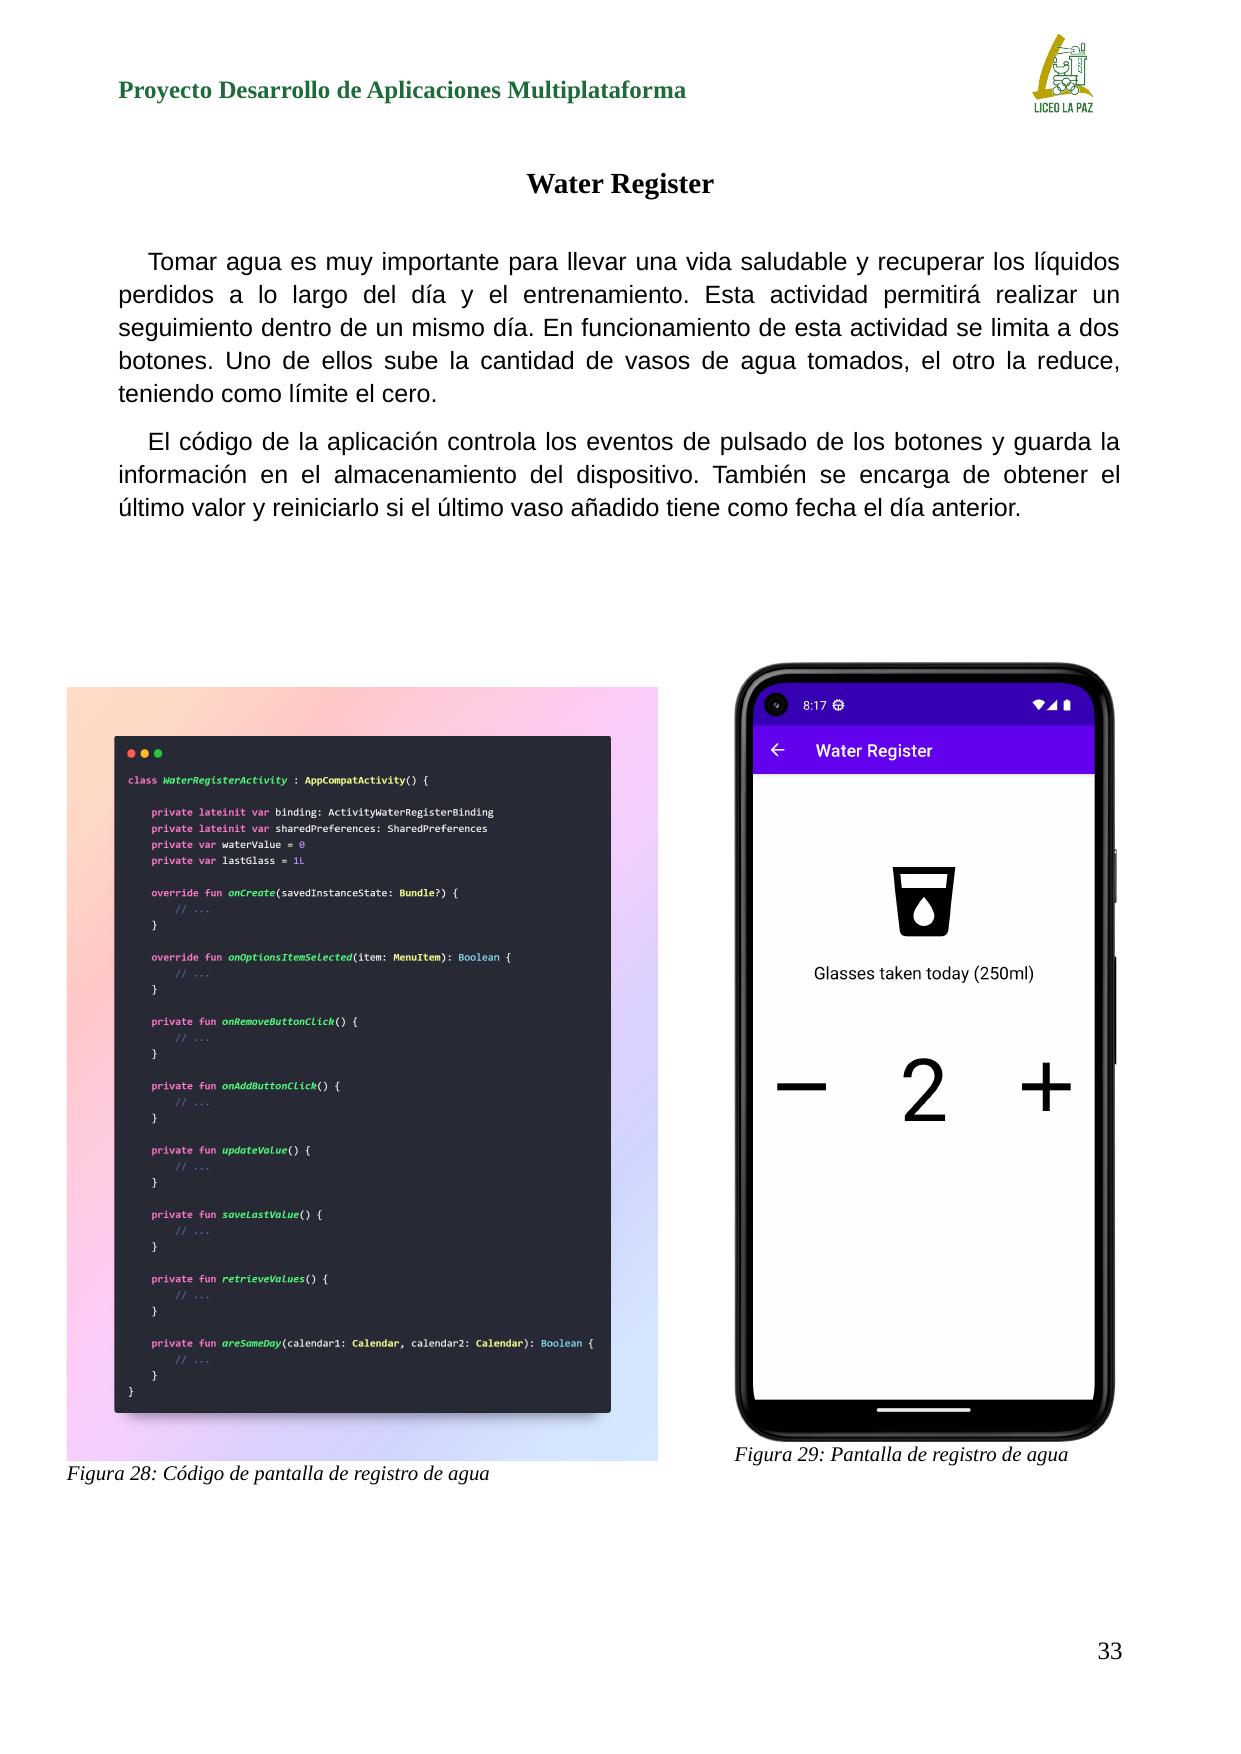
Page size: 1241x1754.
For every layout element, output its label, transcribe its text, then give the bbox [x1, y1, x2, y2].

picture [1025, 26, 1100, 121]
text Figura 29: Pantalla de registro de agua [734, 1442, 1117, 1466]
text El código de la aplicación controla los eventos de pulsado de los botones y guarda la información en el almacenamiento del dispositivo. También se encarga de obtener el último valor y reiniciarlo si el último vaso añadido tiene como fecha el día anterior. [118, 427, 1122, 521]
text Tomar agua es muy importante para llevar una vida saludable y recuperar los líquidos perdidos a lo largo del día y el entrenamiento. Esta actividad permitirá realizar un seguimiento dentro de un mismo día. En funcionamiento de esta actividad se limita a dos botones. Uno de ellos sube la cantidad de vasos de agua tomados, el otro la reduce, teniendo como límite el cero. [118, 247, 1122, 408]
picture [734, 662, 1117, 1442]
picture [66, 687, 659, 1461]
text Figura 28: Código de pantalla de registro de agua [67, 1461, 658, 1485]
subtitle Water Register [118, 166, 1122, 199]
